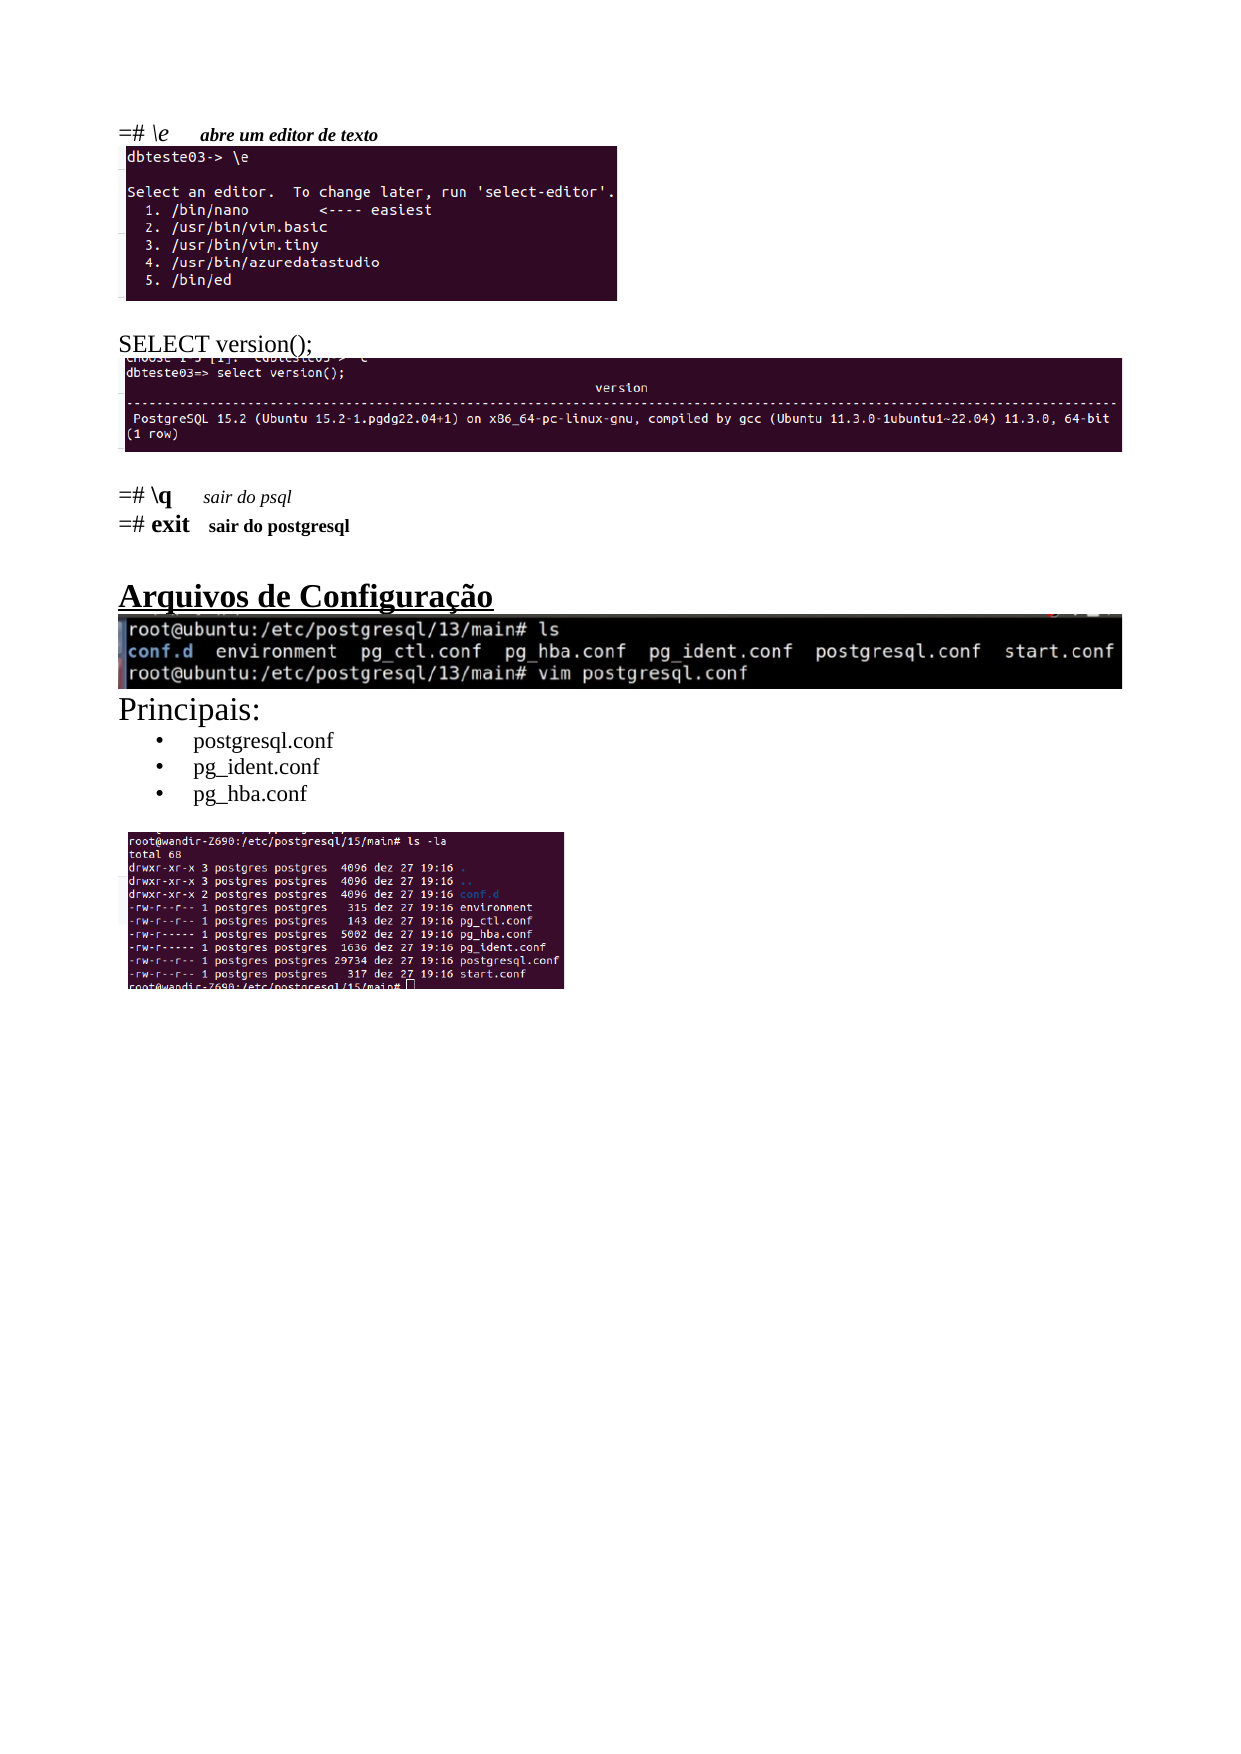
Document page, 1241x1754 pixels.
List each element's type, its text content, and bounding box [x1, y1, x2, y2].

text Principais: [118, 689, 1122, 727]
text =# \e abre um editor de texto [118, 118, 1122, 147]
list pg_ident.conf [156, 753, 1122, 780]
text SELECT version(); [118, 329, 1122, 358]
text =# \q sair do psql [118, 480, 1122, 509]
picture [118, 614, 1123, 689]
text Arquivos de Configuração [118, 576, 1122, 614]
list postgresql.conf [156, 727, 1122, 753]
picture [118, 832, 565, 989]
list pg_hba.conf [156, 780, 1122, 806]
picture [118, 358, 1123, 452]
text =# exit sair do postgresql [118, 509, 1122, 538]
picture [118, 146, 618, 301]
